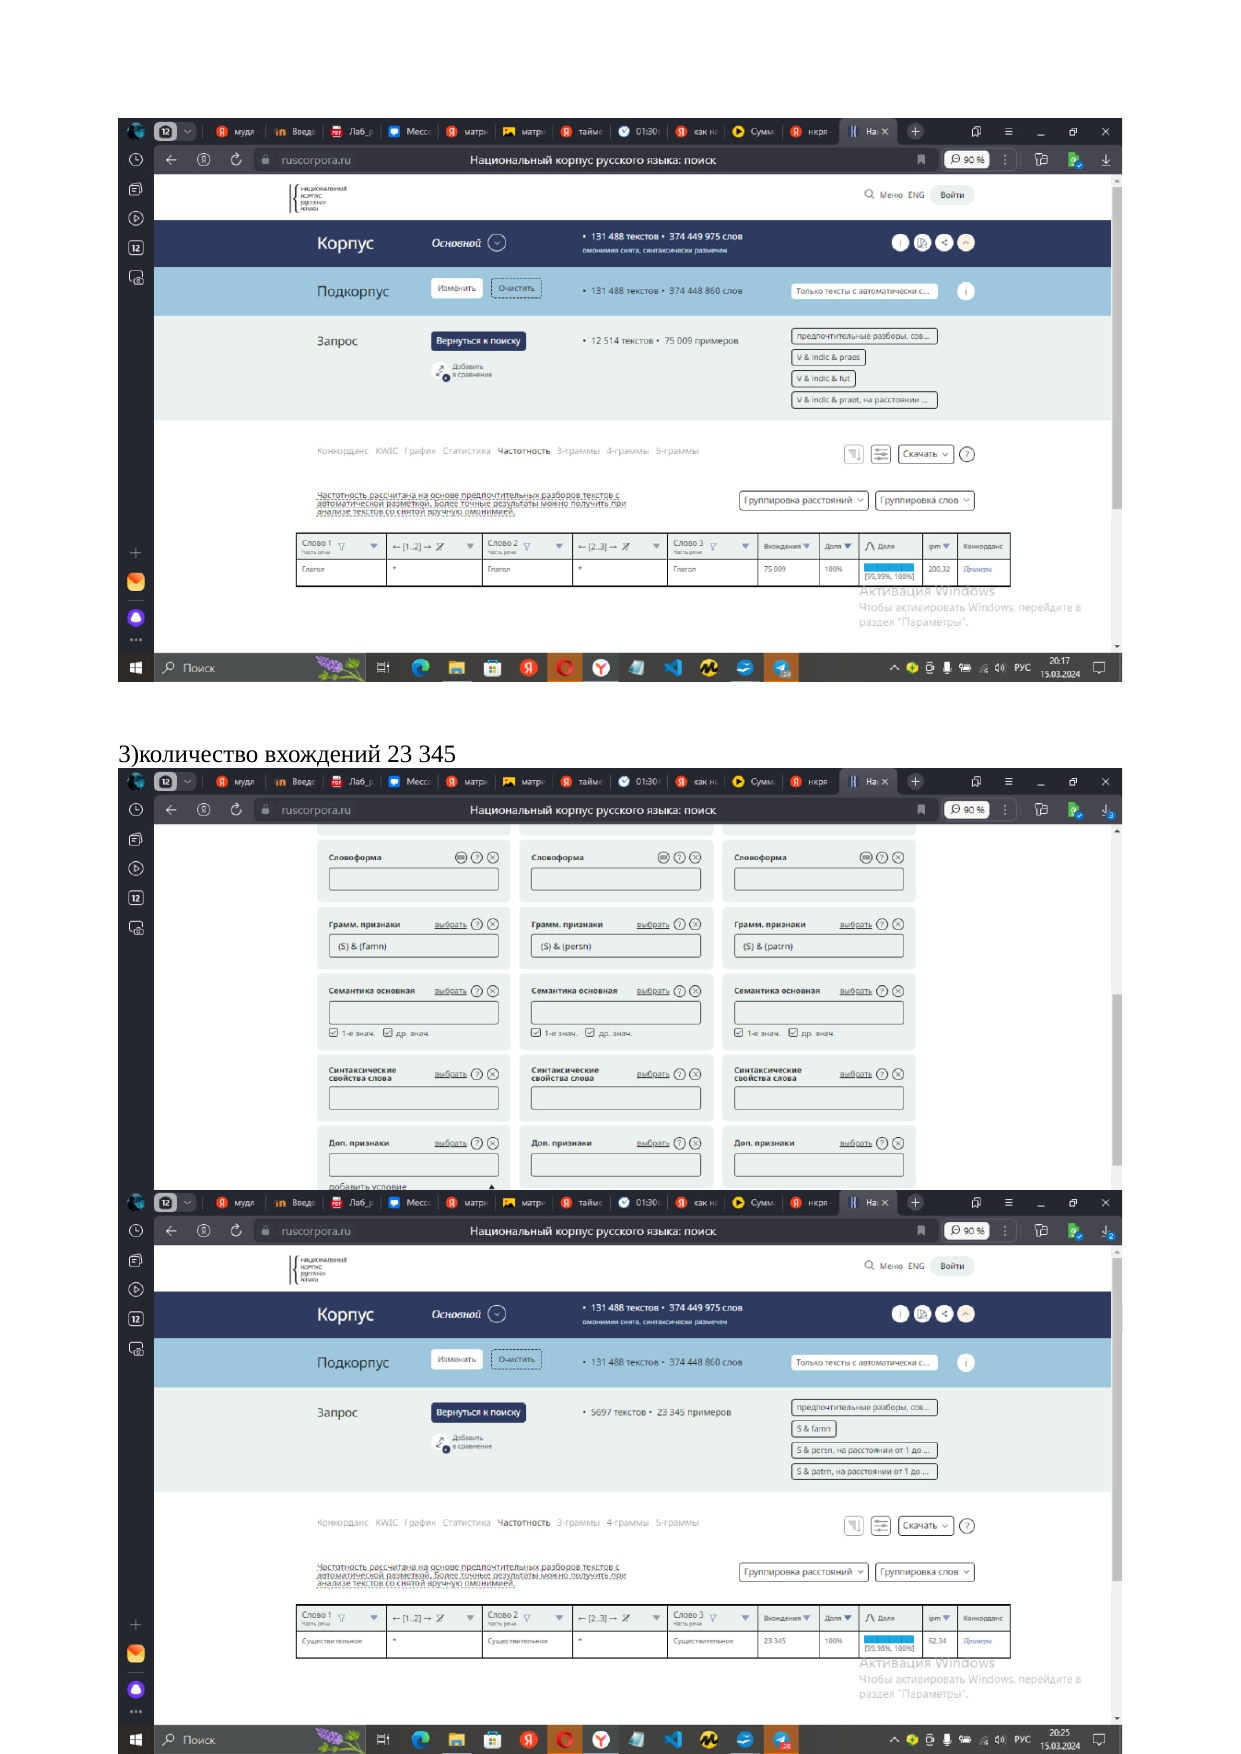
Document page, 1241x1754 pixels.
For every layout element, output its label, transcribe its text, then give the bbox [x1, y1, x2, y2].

picture [118, 118, 1123, 682]
picture [118, 768, 1123, 1754]
text 3)количество вхождений 23 345 [118, 739, 1122, 768]
